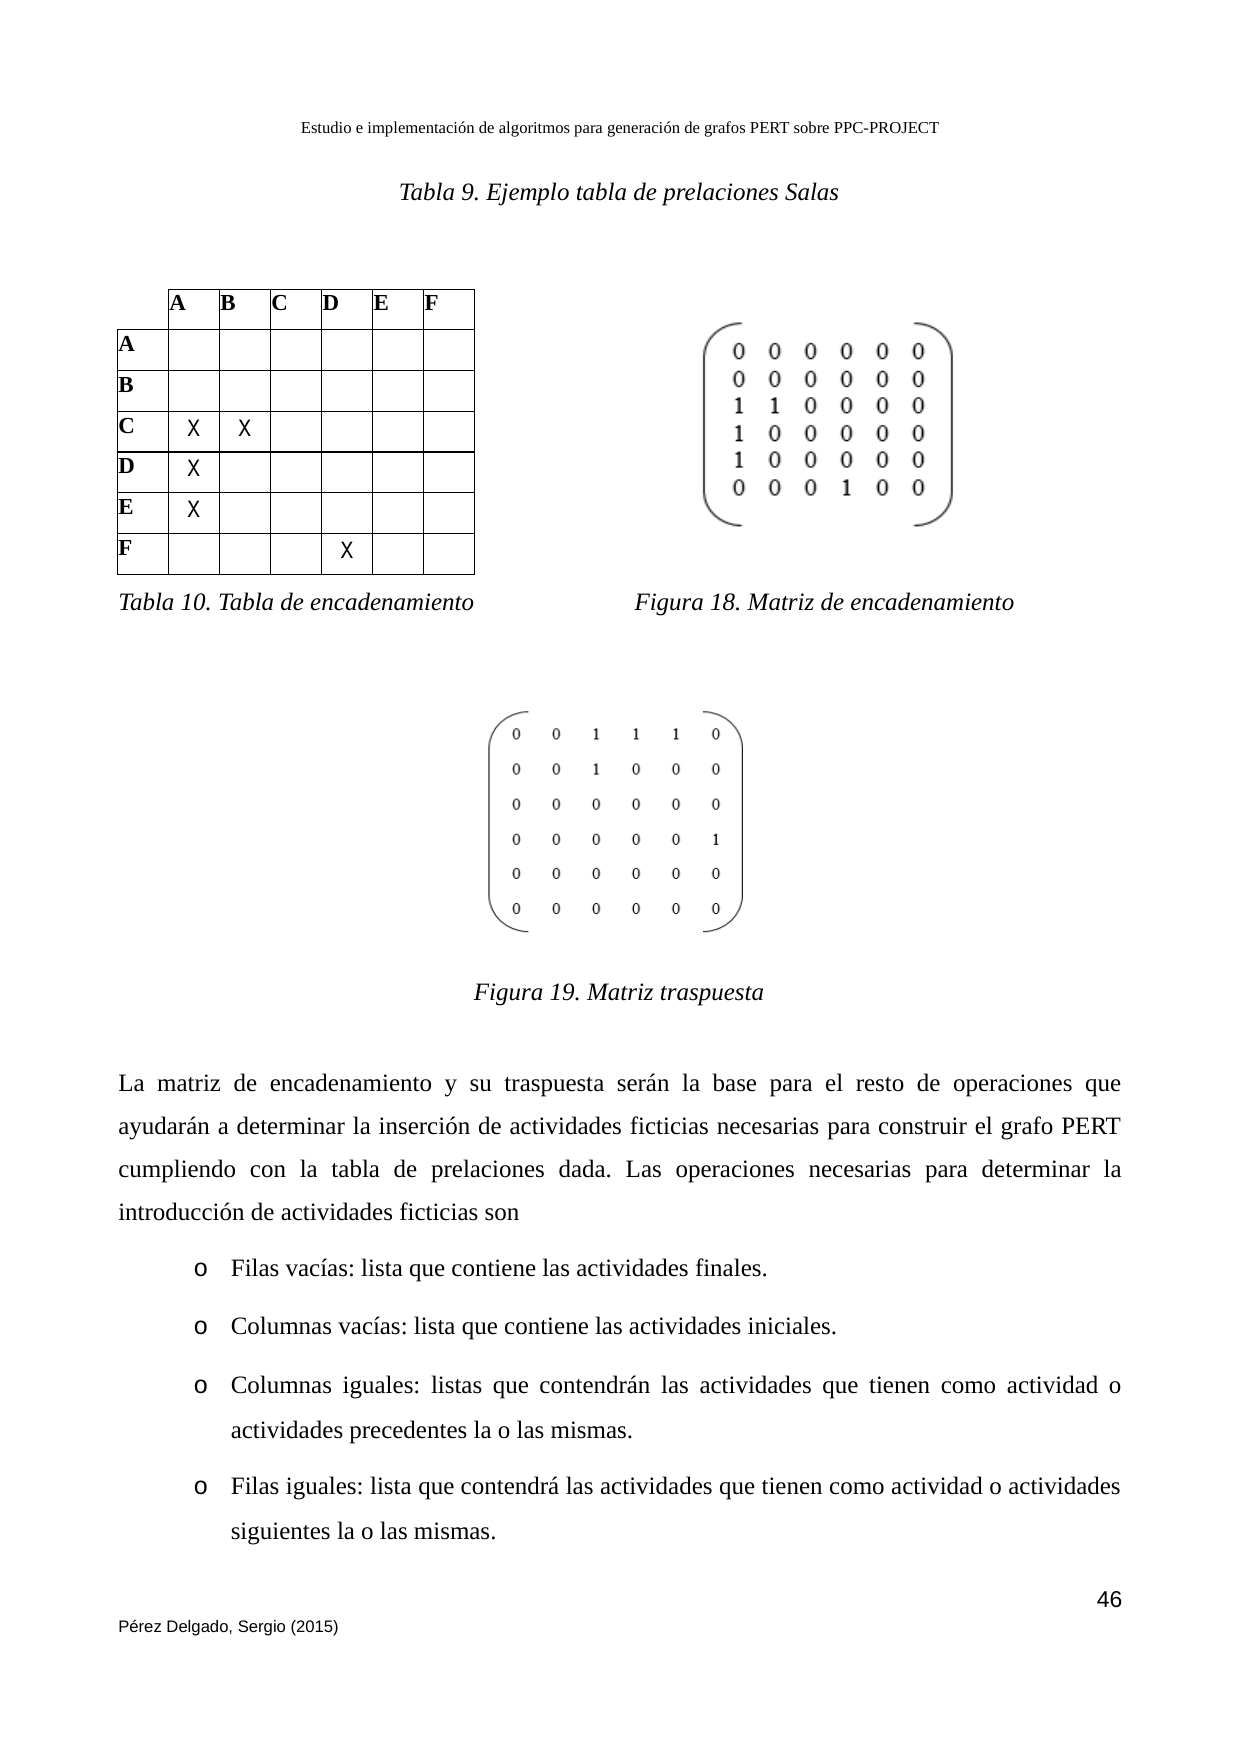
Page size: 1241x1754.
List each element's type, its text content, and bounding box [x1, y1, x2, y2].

table_cell A [118, 330, 168, 370]
table_cell [424, 330, 474, 370]
table_cell [271, 534, 321, 573]
table_cell [271, 330, 321, 370]
table_cell [322, 371, 372, 411]
table_cell [424, 412, 474, 451]
table_cell [424, 534, 474, 573]
table_header D [322, 290, 372, 329]
text Tabla 9. Ejemplo tabla de prelaciones Salas [118, 177, 1122, 206]
table_cell [322, 330, 372, 370]
list Filas vacías: lista que contiene las actividades finales. [193, 1253, 1122, 1283]
table_cell [169, 330, 219, 370]
table_cell X [169, 493, 219, 533]
table_cell D [118, 453, 168, 492]
table_cell [424, 453, 474, 492]
list Columnas iguales: listas que contendrán las actividades que tienen como actividad o actividades precedentes la o las mismas. [193, 1370, 1122, 1444]
table_cell [322, 453, 372, 492]
table_cell [220, 330, 270, 370]
table_header A [169, 290, 219, 329]
table_cell [373, 534, 423, 573]
table_cell [169, 534, 219, 573]
table_cell B [118, 371, 168, 411]
table_cell F [118, 534, 168, 573]
table_cell X [169, 412, 219, 451]
table_cell C [118, 412, 168, 451]
table_cell [169, 371, 219, 411]
table_cell [220, 493, 270, 533]
table_cell [322, 412, 372, 451]
table_cell [322, 493, 372, 533]
table_cell [424, 371, 474, 411]
table_cell [373, 371, 423, 411]
table_cell [373, 330, 423, 370]
picture [779, 304, 980, 553]
table_cell [373, 453, 423, 492]
text Figura 19. Matriz traspuesta [118, 977, 1122, 1005]
table_cell E [118, 493, 168, 533]
table_cell [271, 371, 321, 411]
table_cell [373, 493, 423, 533]
table_cell [271, 493, 321, 533]
text Tabla 10. Tabla de encadenamiento Figura 18. Matriz de encadenamiento [118, 587, 1122, 616]
table_cell X [169, 453, 219, 492]
list Columnas vacías: lista que contiene las actividades iniciales. [193, 1311, 1122, 1342]
table_cell [424, 493, 474, 533]
table_header C [271, 290, 321, 329]
table_cell [220, 534, 270, 573]
table_cell [271, 453, 321, 492]
table_header F [424, 290, 474, 329]
picture [547, 694, 765, 951]
table_cell [220, 371, 270, 411]
table_cell X [322, 534, 372, 573]
table_cell [220, 453, 270, 492]
text La matriz de encadenamiento y su traspuesta serán la base para el resto de operaciones que ayudarán a determinar la inserción de actividades ficticias necesarias para construir el grafo PERT cumpliendo con la tabla de prelaciones dada. Las operaciones necesarias para determinar la introducción de actividades ficticias son [118, 1068, 1122, 1226]
table_header [117, 289, 168, 329]
list Filas iguales: lista que contendrá las actividades que tienen como actividad o actividades siguientes la o las mismas. [193, 1471, 1122, 1545]
table_cell X [220, 412, 270, 451]
table_cell [373, 412, 423, 451]
table_header B [220, 290, 270, 329]
table_cell [271, 412, 321, 451]
table_header E [373, 290, 423, 329]
